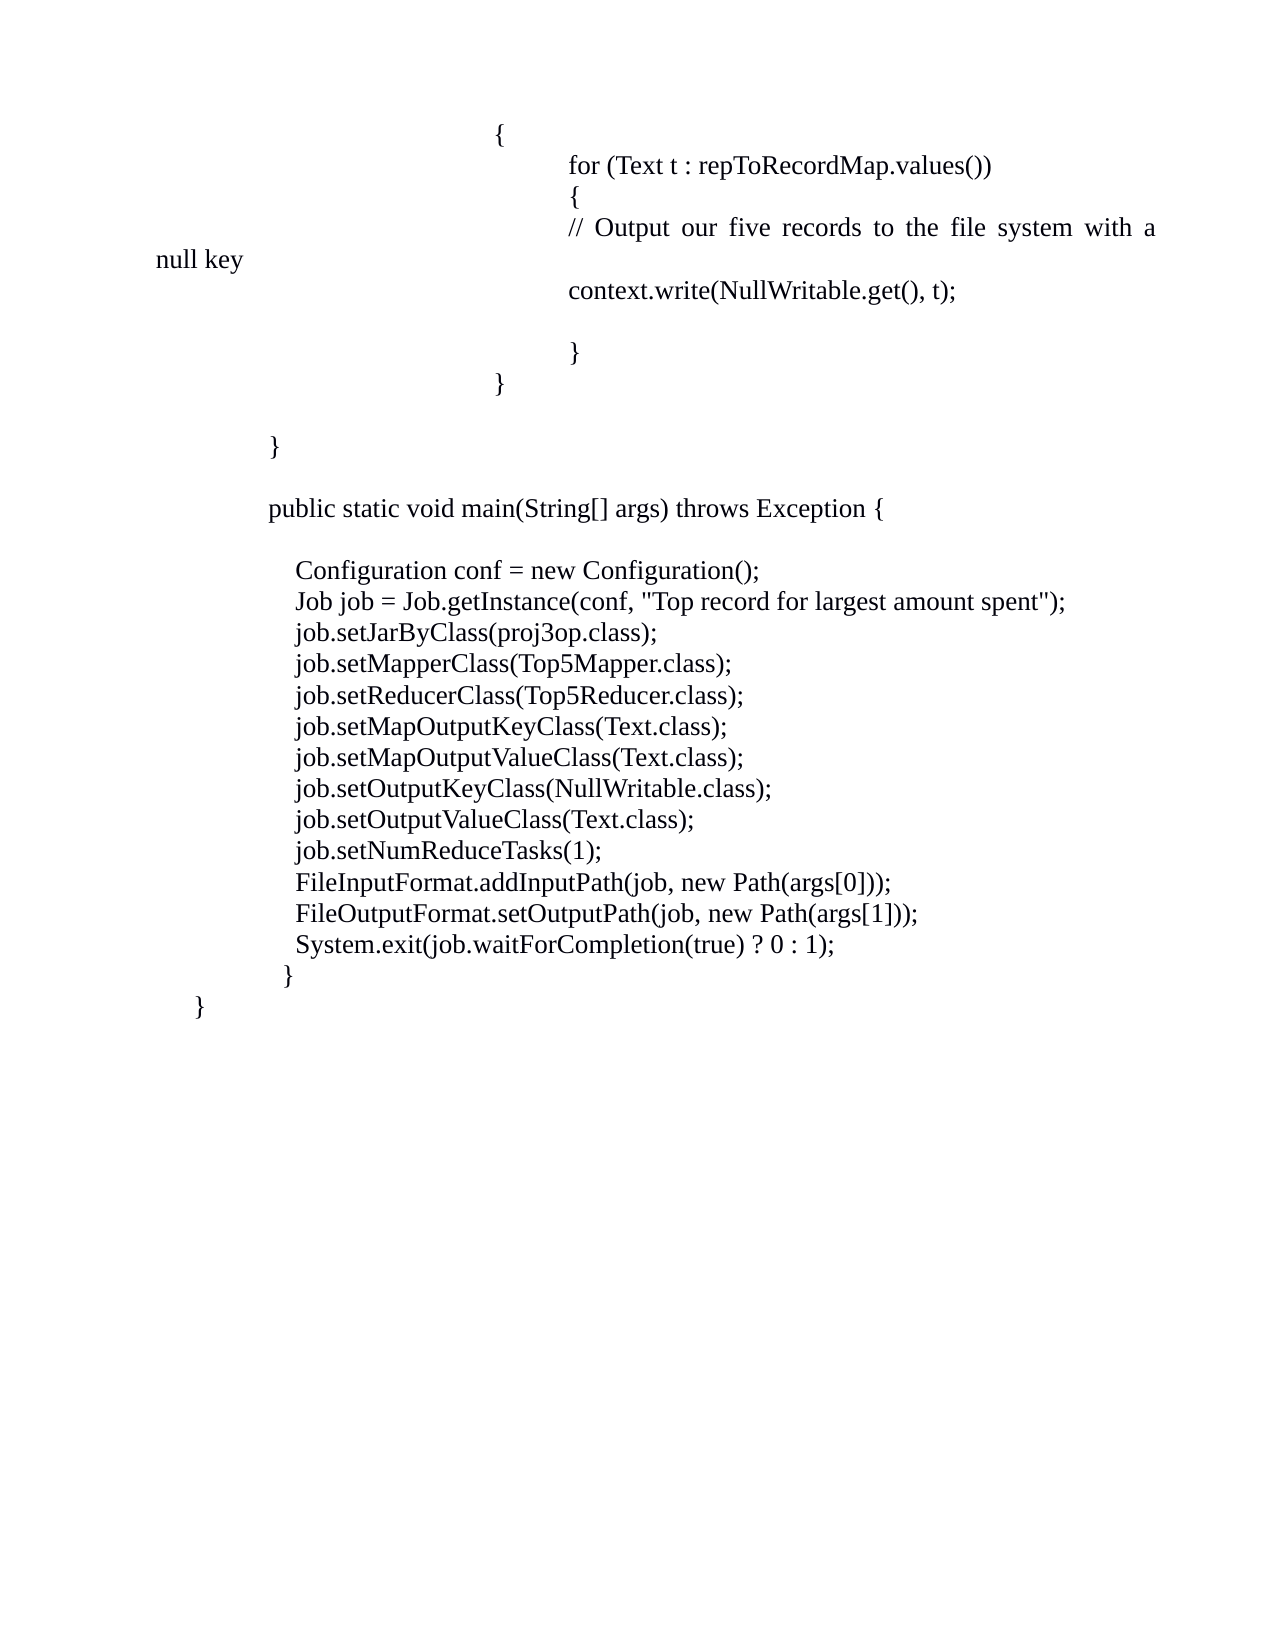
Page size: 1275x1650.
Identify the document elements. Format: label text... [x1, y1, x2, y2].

text Configuration conf = new Configuration(); [156, 554, 1157, 585]
text } [156, 959, 1157, 990]
text context.write(NullWritable.get(), t); [156, 274, 1157, 305]
text job.setOutputKeyClass(NullWritable.class); [156, 772, 1157, 803]
text for (Text t : repToRecordMap.values()) [156, 149, 1157, 180]
text } [156, 336, 1157, 367]
text job.setMapOutputKeyClass(Text.class); [156, 710, 1157, 741]
text job.setReducerClass(Top5Reducer.class); [156, 679, 1157, 710]
text { [156, 180, 1157, 212]
text public static void main(String[] args) throws Exception { [156, 492, 1157, 523]
text FileOutputFormat.setOutputPath(job, new Path(args[1])); [156, 897, 1157, 928]
text job.setOutputValueClass(Text.class); [156, 803, 1157, 834]
text // Output our five records to the file system with a null key [156, 212, 1157, 274]
text System.exit(job.waitForCompletion(true) ? 0 : 1); [156, 928, 1157, 959]
text job.setMapperClass(Top5Mapper.class); [156, 648, 1157, 679]
text Job job = Job.getInstance(conf, "Top record for largest amount spent"); [156, 585, 1157, 616]
text { [156, 118, 1157, 149]
text } [156, 367, 1157, 398]
text } [156, 990, 1157, 1021]
text job.setMapOutputValueClass(Text.class); [156, 741, 1157, 772]
text job.setNumReduceTasks(1); [156, 834, 1157, 866]
text job.setJarByClass(proj3op.class); [156, 616, 1157, 648]
text FileInputFormat.addInputPath(job, new Path(args[0])); [156, 866, 1157, 897]
text } [156, 429, 1157, 461]
